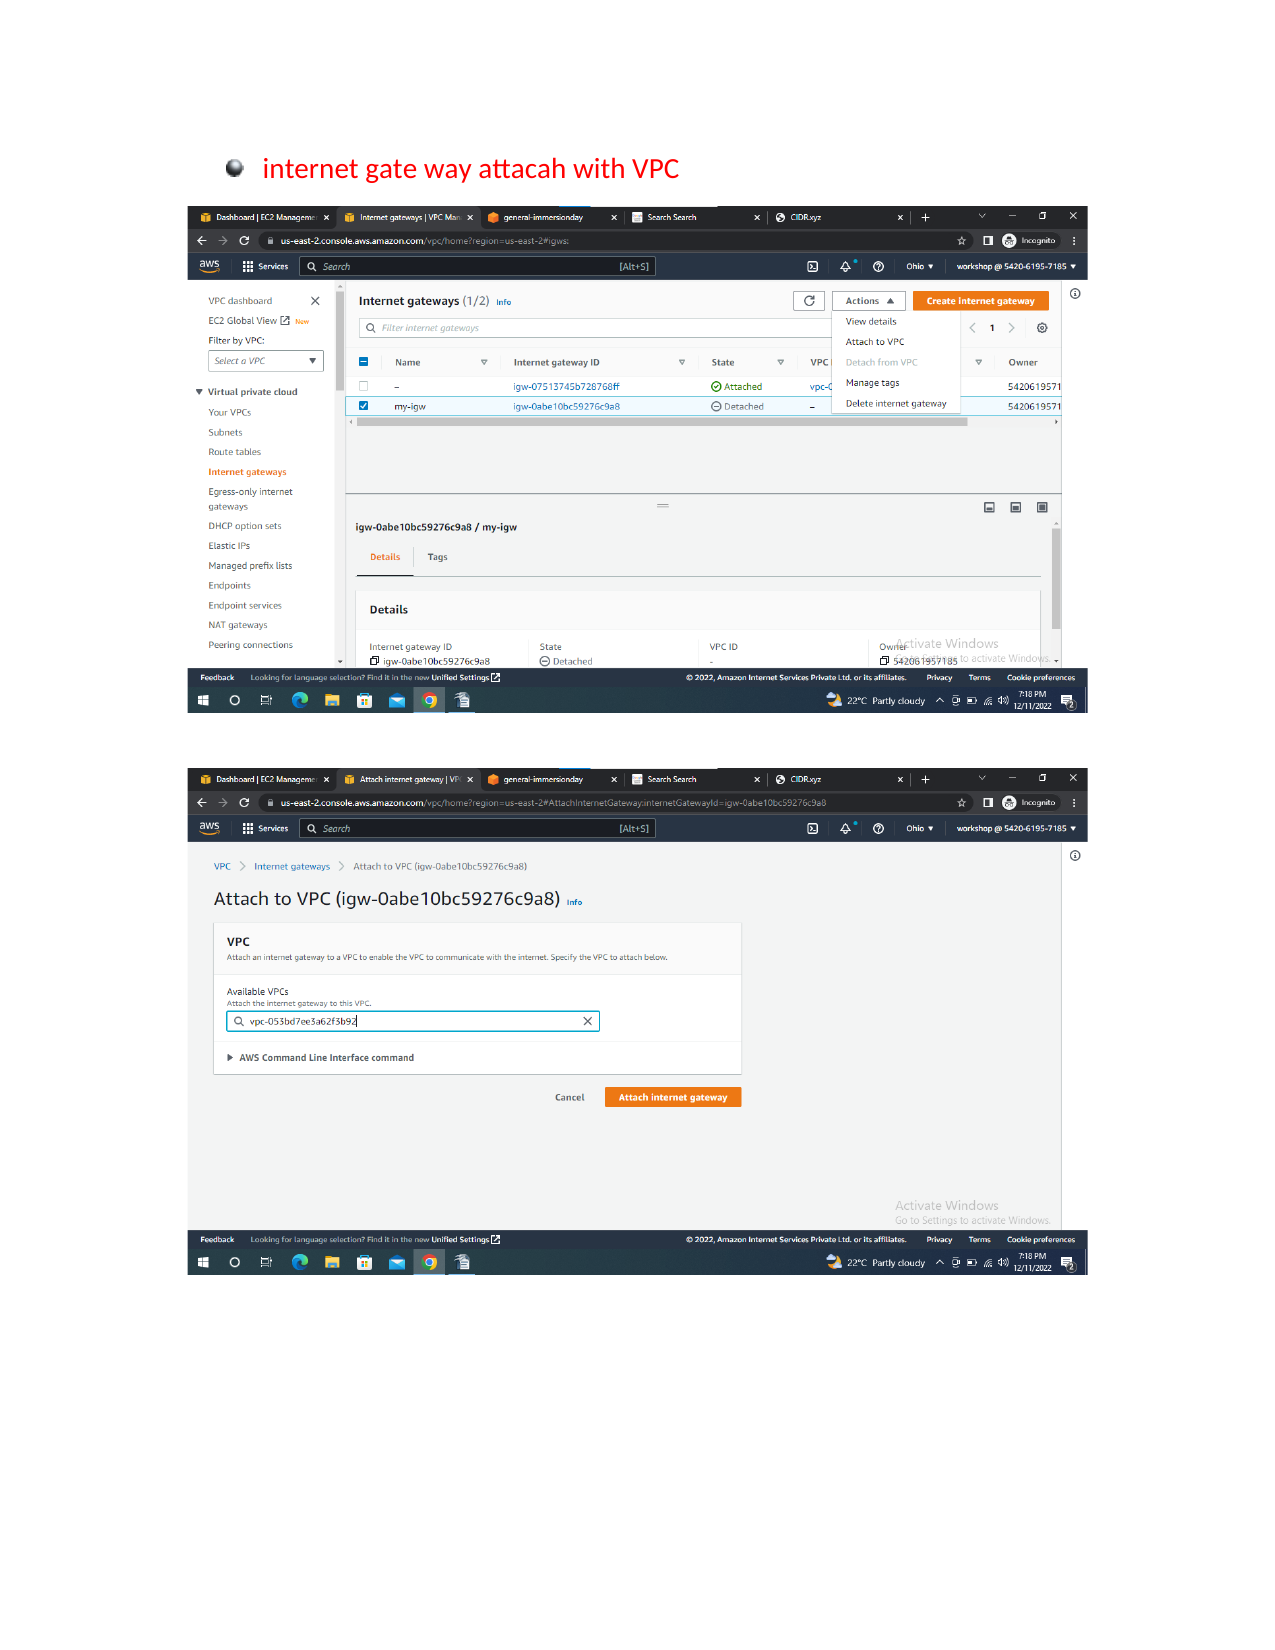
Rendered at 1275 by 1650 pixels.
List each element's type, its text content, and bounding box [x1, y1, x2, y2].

picture [187, 768, 1088, 1275]
picture [187, 206, 1088, 713]
picture [226, 159, 244, 177]
list internet gate way attacah with VPC [225, 150, 1087, 186]
